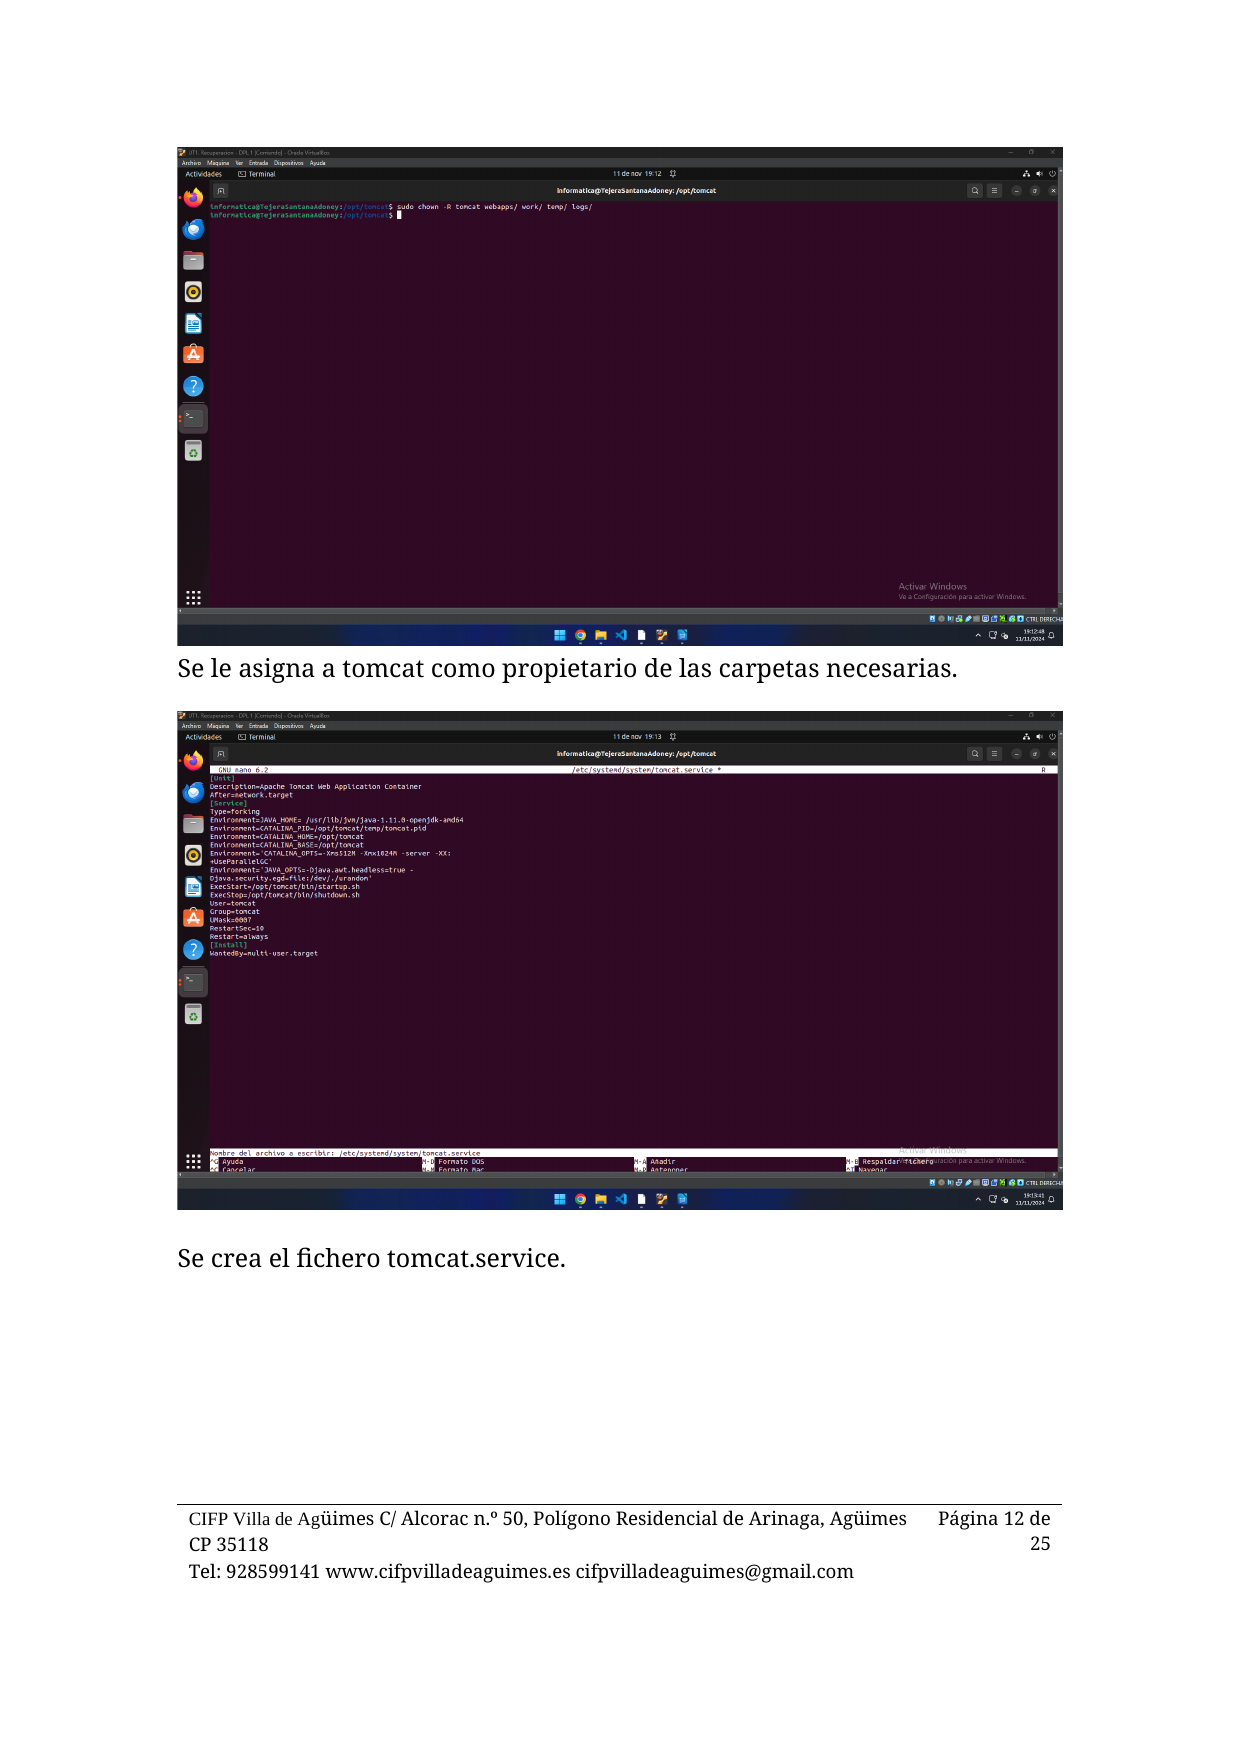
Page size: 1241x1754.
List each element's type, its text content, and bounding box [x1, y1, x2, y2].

picture [177, 711, 1063, 1210]
picture [177, 147, 1063, 646]
text Se crea el fichero tomcat.service. [177, 1210, 1063, 1274]
text Se le asigna a tomcat como propietario de las carpetas necesarias. [177, 646, 1063, 685]
